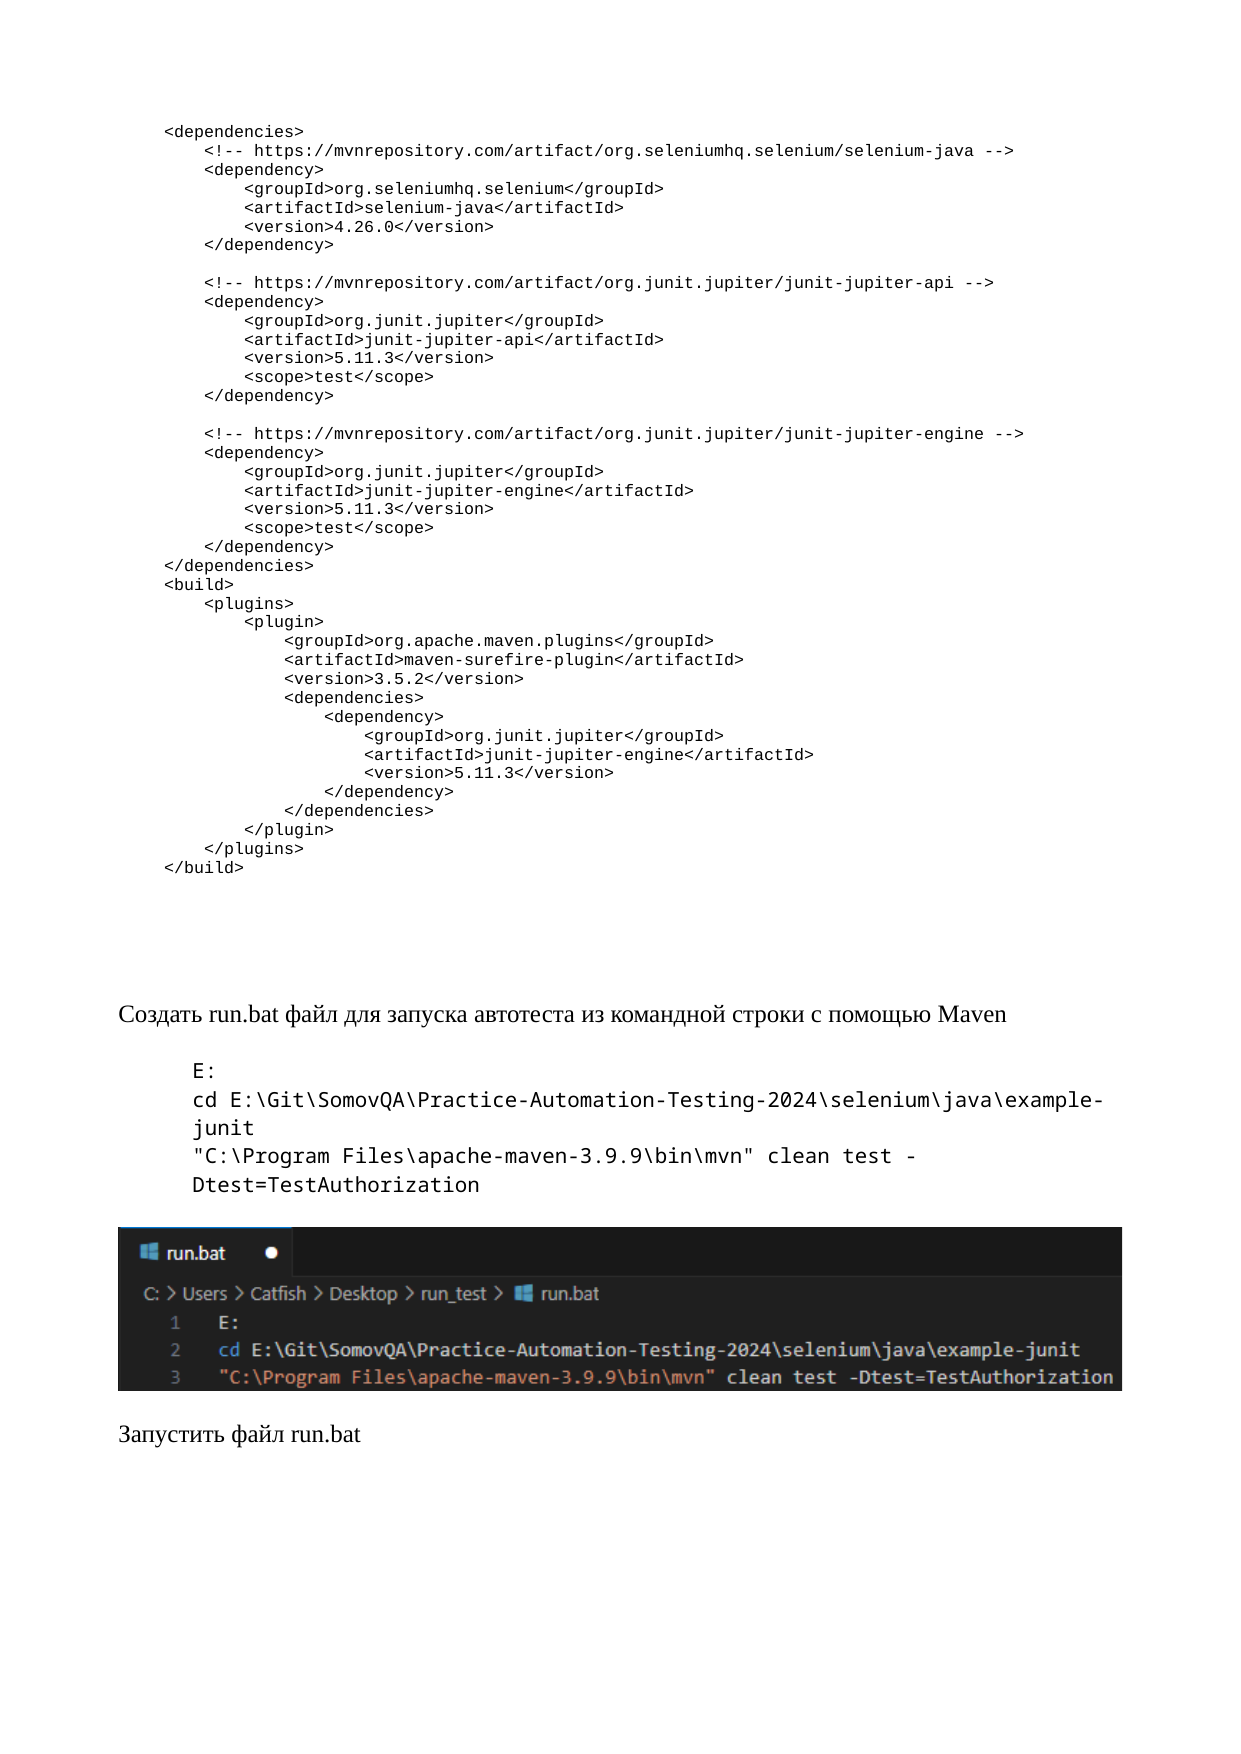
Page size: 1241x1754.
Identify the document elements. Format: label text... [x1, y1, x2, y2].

text E: [192, 1056, 1122, 1085]
text Запустить файл run.bat [118, 1419, 1122, 1448]
table_header <dependencies> <!-- https://mvnrepository.com/artifact/org.seleniumhq.selenium/selenium-java --> <dependency> <groupId>org.seleniumhq.selenium</groupId> <artifactId>selenium-java</artifactId> <version>4.26.0</version> </dependency> <!-- https://mvnrepository.com/artifact/org.junit.jupiter/junit-jupiter-api --> <dependency> <groupId>org.junit.jupiter</groupId> <artifactId>junit-jupiter-api</artifactId> <version>5.11.3</version> <scope>test</scope> </dependency> <!-- https://mvnrepository.com/artifact/org.junit.jupiter/junit-jupiter-engine --> <dependency> <groupId>org.junit.jupiter</groupId> <artifactId>junit-jupiter-engine</artifactId> <version>5.11.3</version> <scope>test</scope> </dependency> </dependencies> <build> <plugins> <plugin> <groupId>org.apache.maven.plugins</groupId> <artifactId>maven-surefire-plugin</artifactId> <version>3.5.2</version> <dependencies> <dependency> <groupId>org.junit.jupiter</groupId> <artifactId>junit-jupiter-engine</artifactId> <version>5.11.3</version> </dependency> </dependencies> </plugin> </plugins> </build> [118, 118, 1122, 884]
text Создать run.bat файл для запуска автотеста из командной строки с помощью Maven [118, 999, 1122, 1027]
text cd E:\Git\SomovQA\Practice-Automation-Testing-2024\selenium\java\example-junit [192, 1085, 1122, 1142]
text "C:\Program Files\apache-maven-3.9.9\bin\mvn" clean test -Dtest=TestAuthorization [192, 1142, 1122, 1198]
picture [118, 1227, 1123, 1391]
